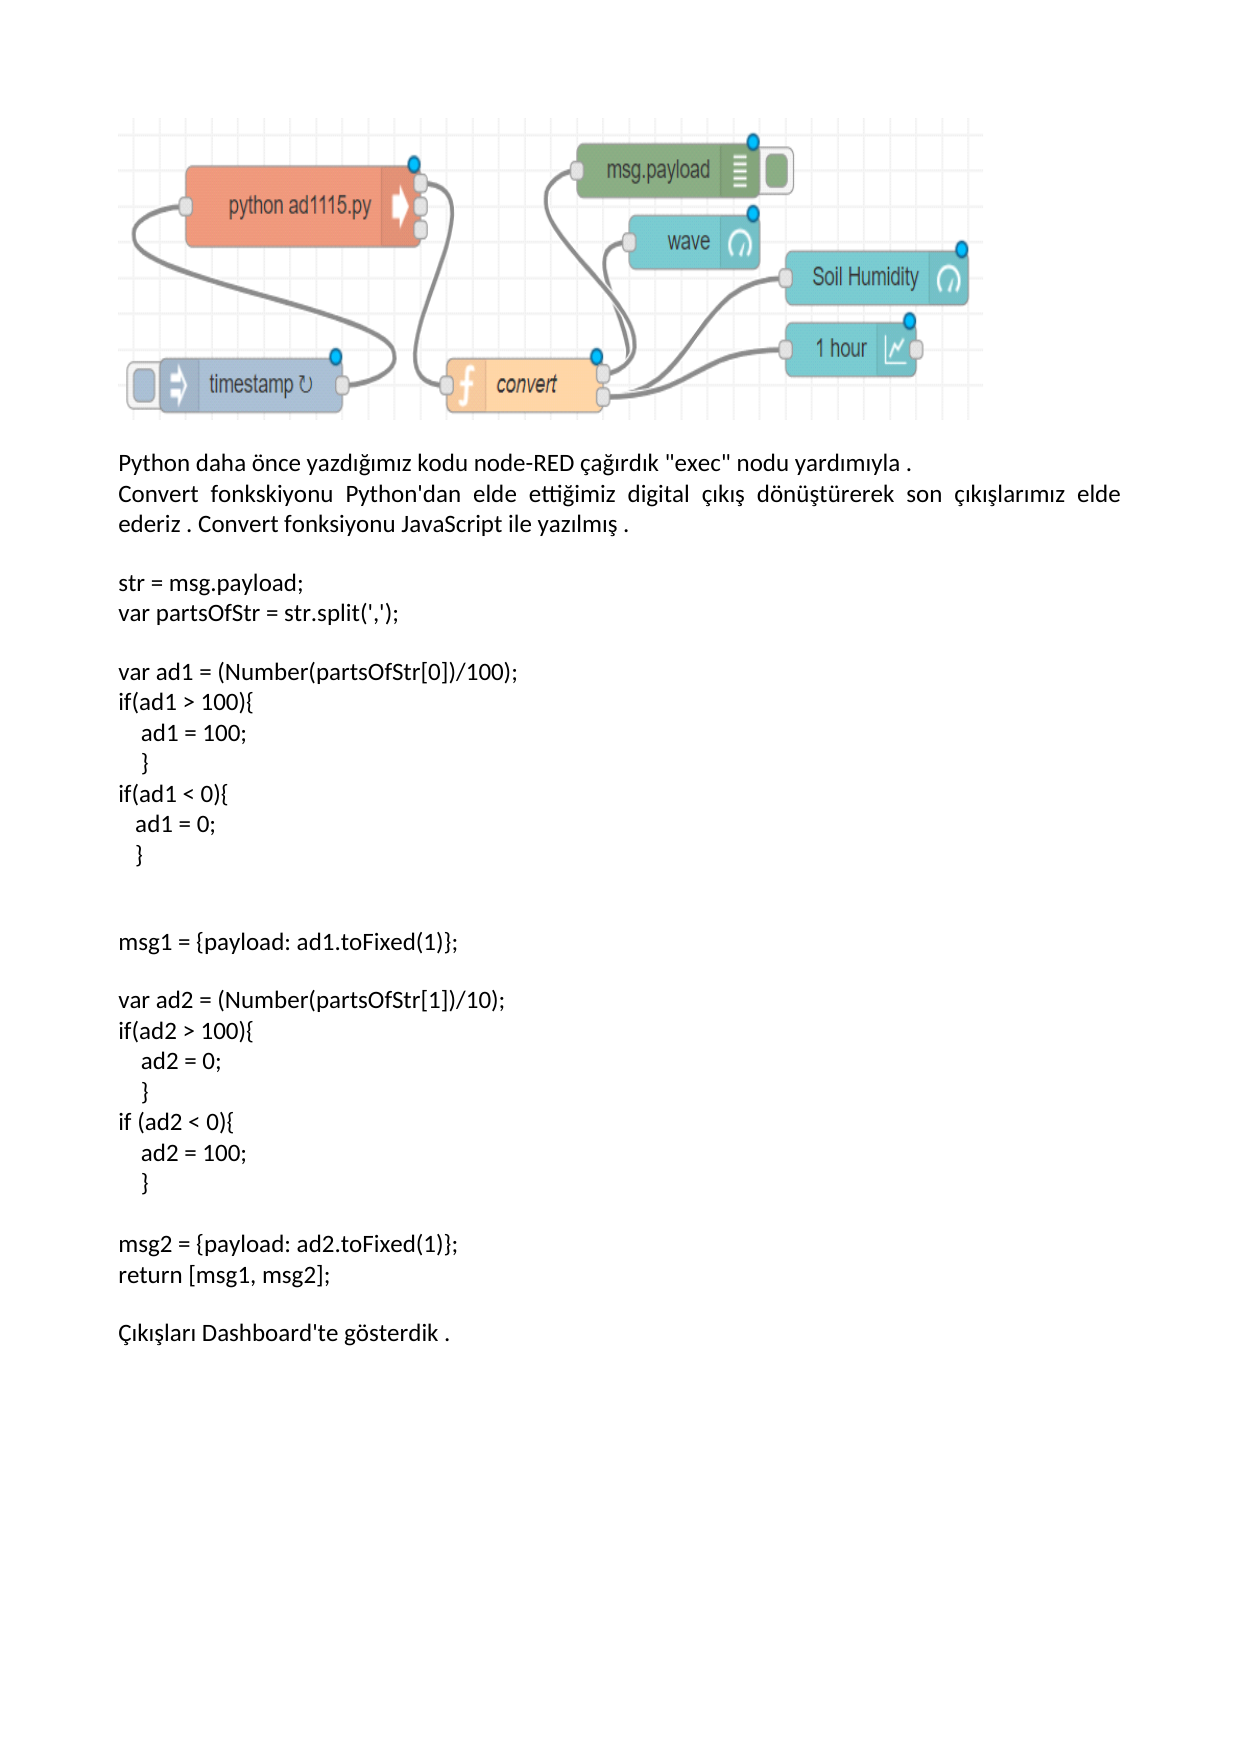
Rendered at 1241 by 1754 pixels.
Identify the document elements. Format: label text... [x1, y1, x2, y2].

text if(ad1 < 0){ [118, 778, 1122, 809]
text Çıkışları Dashboard'te gösterdik . [118, 1317, 1122, 1348]
text } [118, 1167, 1122, 1198]
text ad2 = 100; [118, 1137, 1122, 1167]
text } [118, 839, 1122, 870]
text if(ad1 > 100){ [118, 687, 1122, 717]
text Convert fonkskiyonu Python'dan elde ettiğimiz digital çıkış dönüştürerek son çıkışlarımız elde ederiz . Convert fonksiyonu JavaScript ile yazılmış . [118, 478, 1122, 539]
text } [118, 1076, 1122, 1106]
text var ad2 = (Number(partsOfStr[1])/10); [118, 984, 1122, 1015]
text ad1 = 100; [118, 717, 1122, 748]
text ad1 = 0; [118, 809, 1122, 839]
text ad2 = 0; [118, 1045, 1122, 1076]
text msg2 = {payload: ad2.toFixed(1)}; [118, 1228, 1122, 1259]
text if (ad2 < 0){ [118, 1106, 1122, 1137]
text if(ad2 > 100){ [118, 1015, 1122, 1045]
text var partsOfStr = str.split(','); [118, 597, 1122, 628]
text Python daha önce yazdığımız kodu node-RED çağırdık "exec" nodu yardımıyla . [118, 447, 1122, 478]
text msg1 = {payload: ad1.toFixed(1)}; [118, 926, 1122, 956]
text var ad1 = (Number(partsOfStr[0])/100); [118, 656, 1122, 687]
text return [msg1, msg2]; [118, 1259, 1122, 1289]
text str = msg.payload; [118, 567, 1122, 597]
text } [118, 748, 1122, 778]
